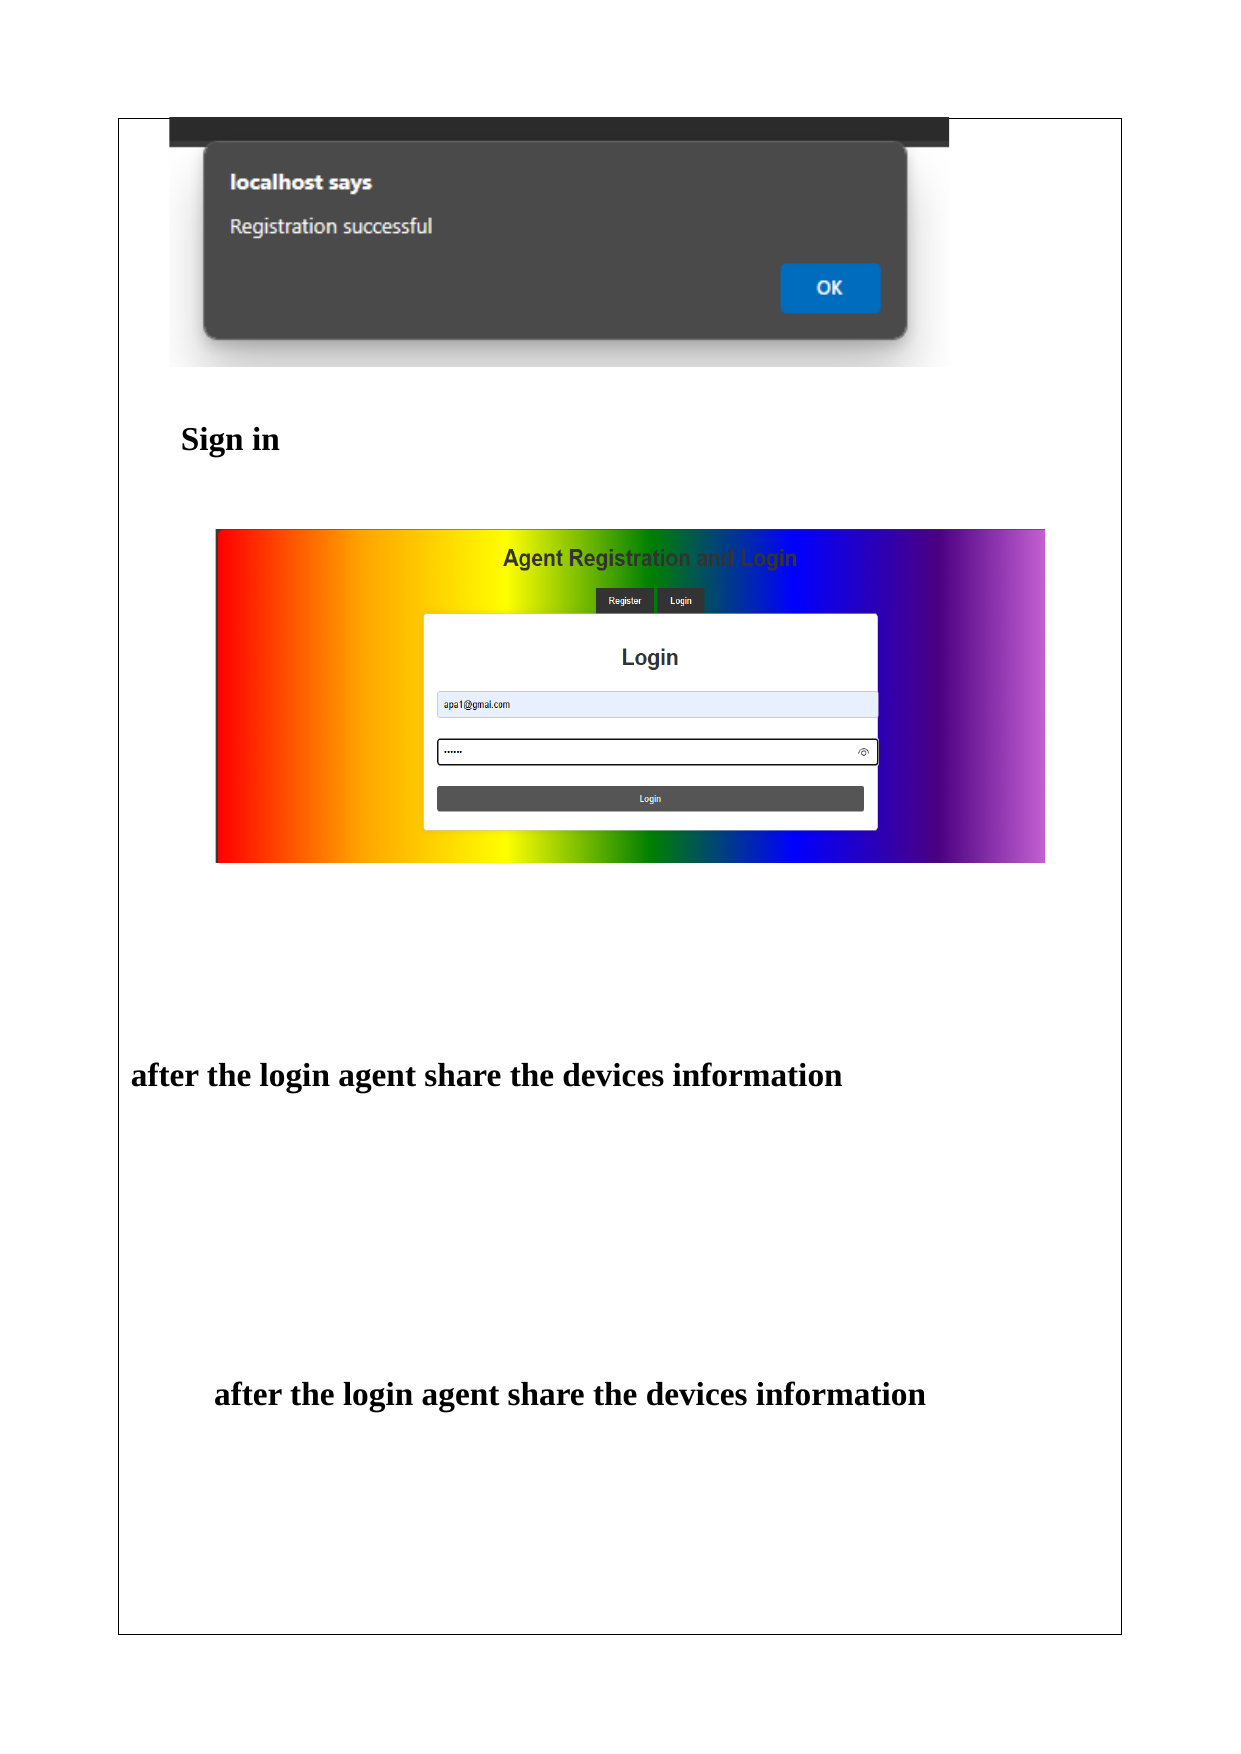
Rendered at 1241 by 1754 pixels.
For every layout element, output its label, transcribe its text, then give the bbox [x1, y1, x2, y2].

picture [215, 529, 1046, 863]
text after the login agent share the devices information [122, 1375, 1118, 1413]
text after the login agent share the devices information [122, 1055, 1118, 1094]
text Sign in [122, 419, 1118, 458]
picture [169, 117, 950, 367]
